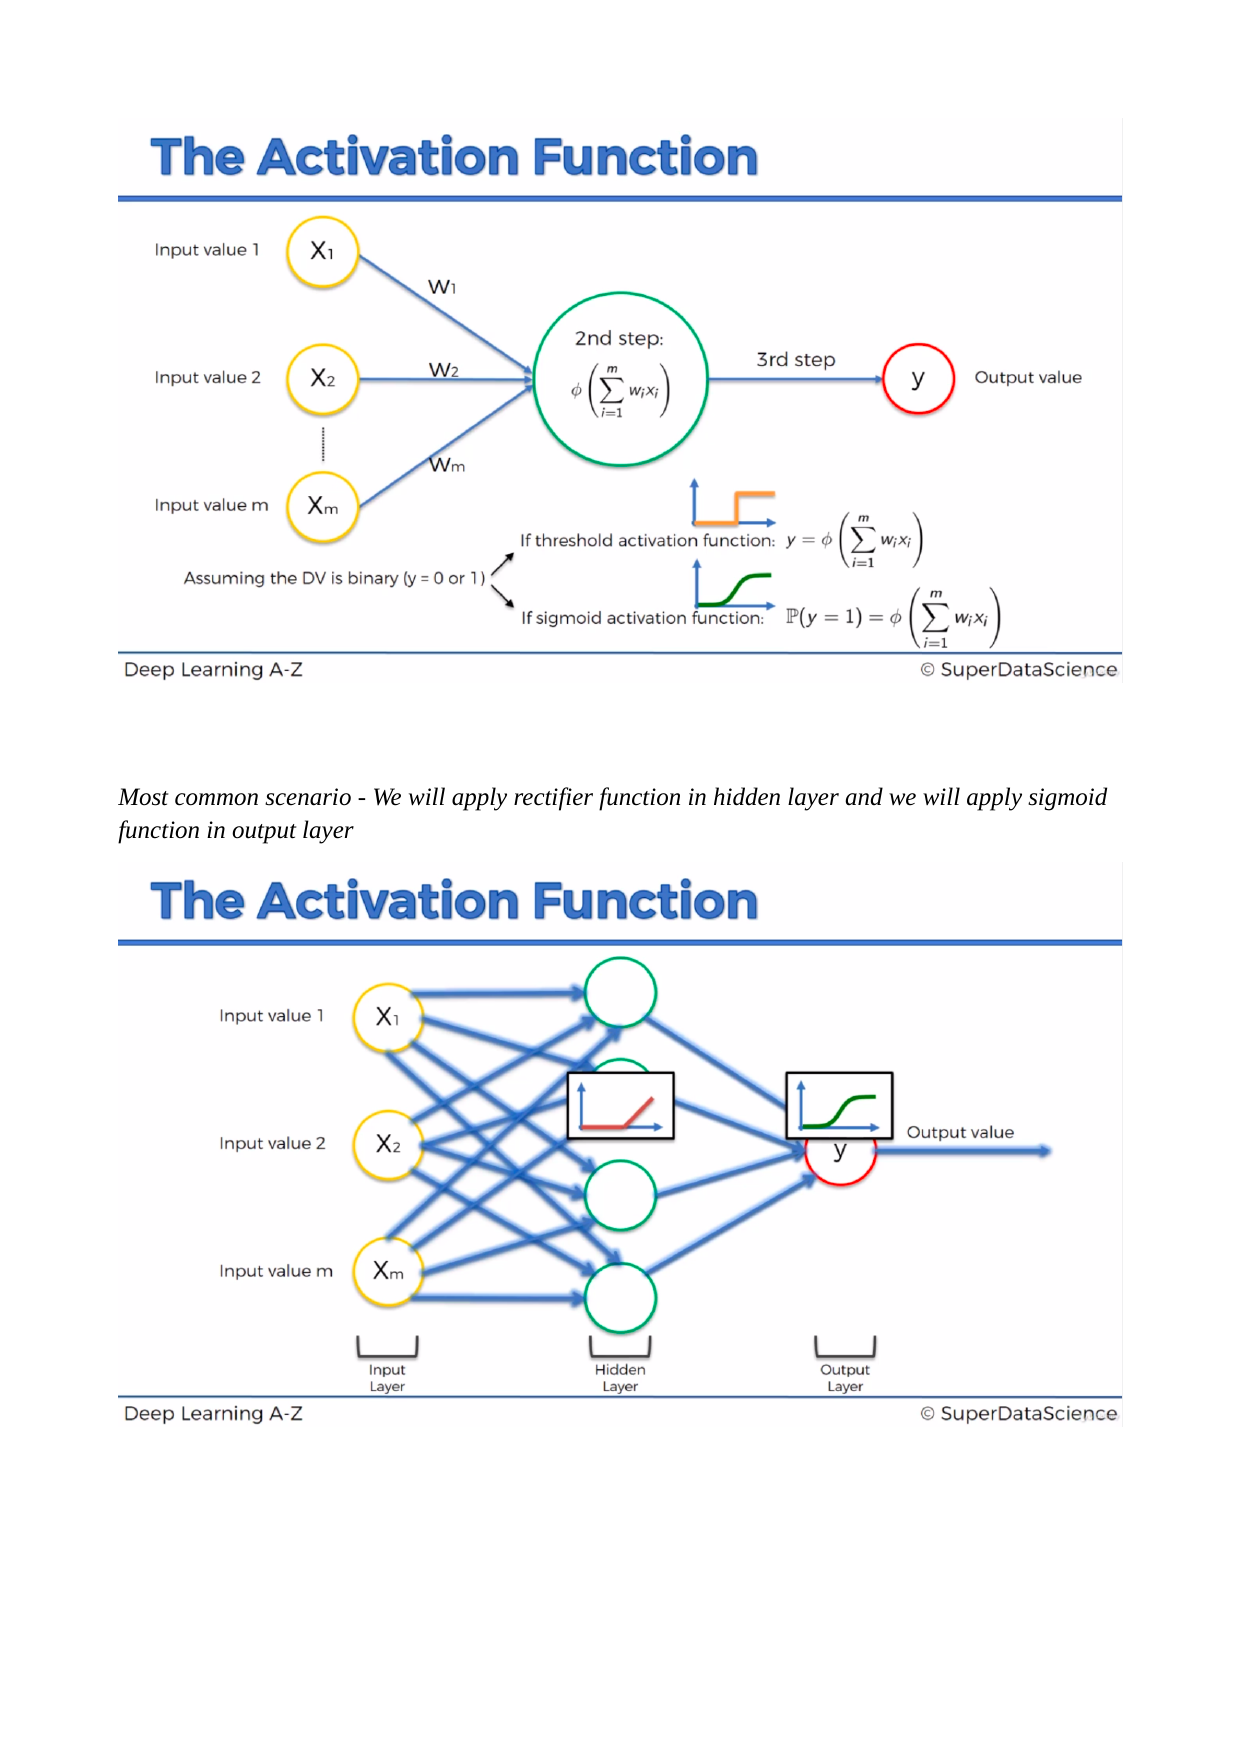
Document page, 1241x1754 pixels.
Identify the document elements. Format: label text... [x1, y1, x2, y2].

picture [118, 118, 1123, 683]
text Most common scenario - We will apply rectifier function in hidden layer and we will apply sigmoid function in output layer [118, 782, 1122, 844]
picture [118, 862, 1123, 1427]
